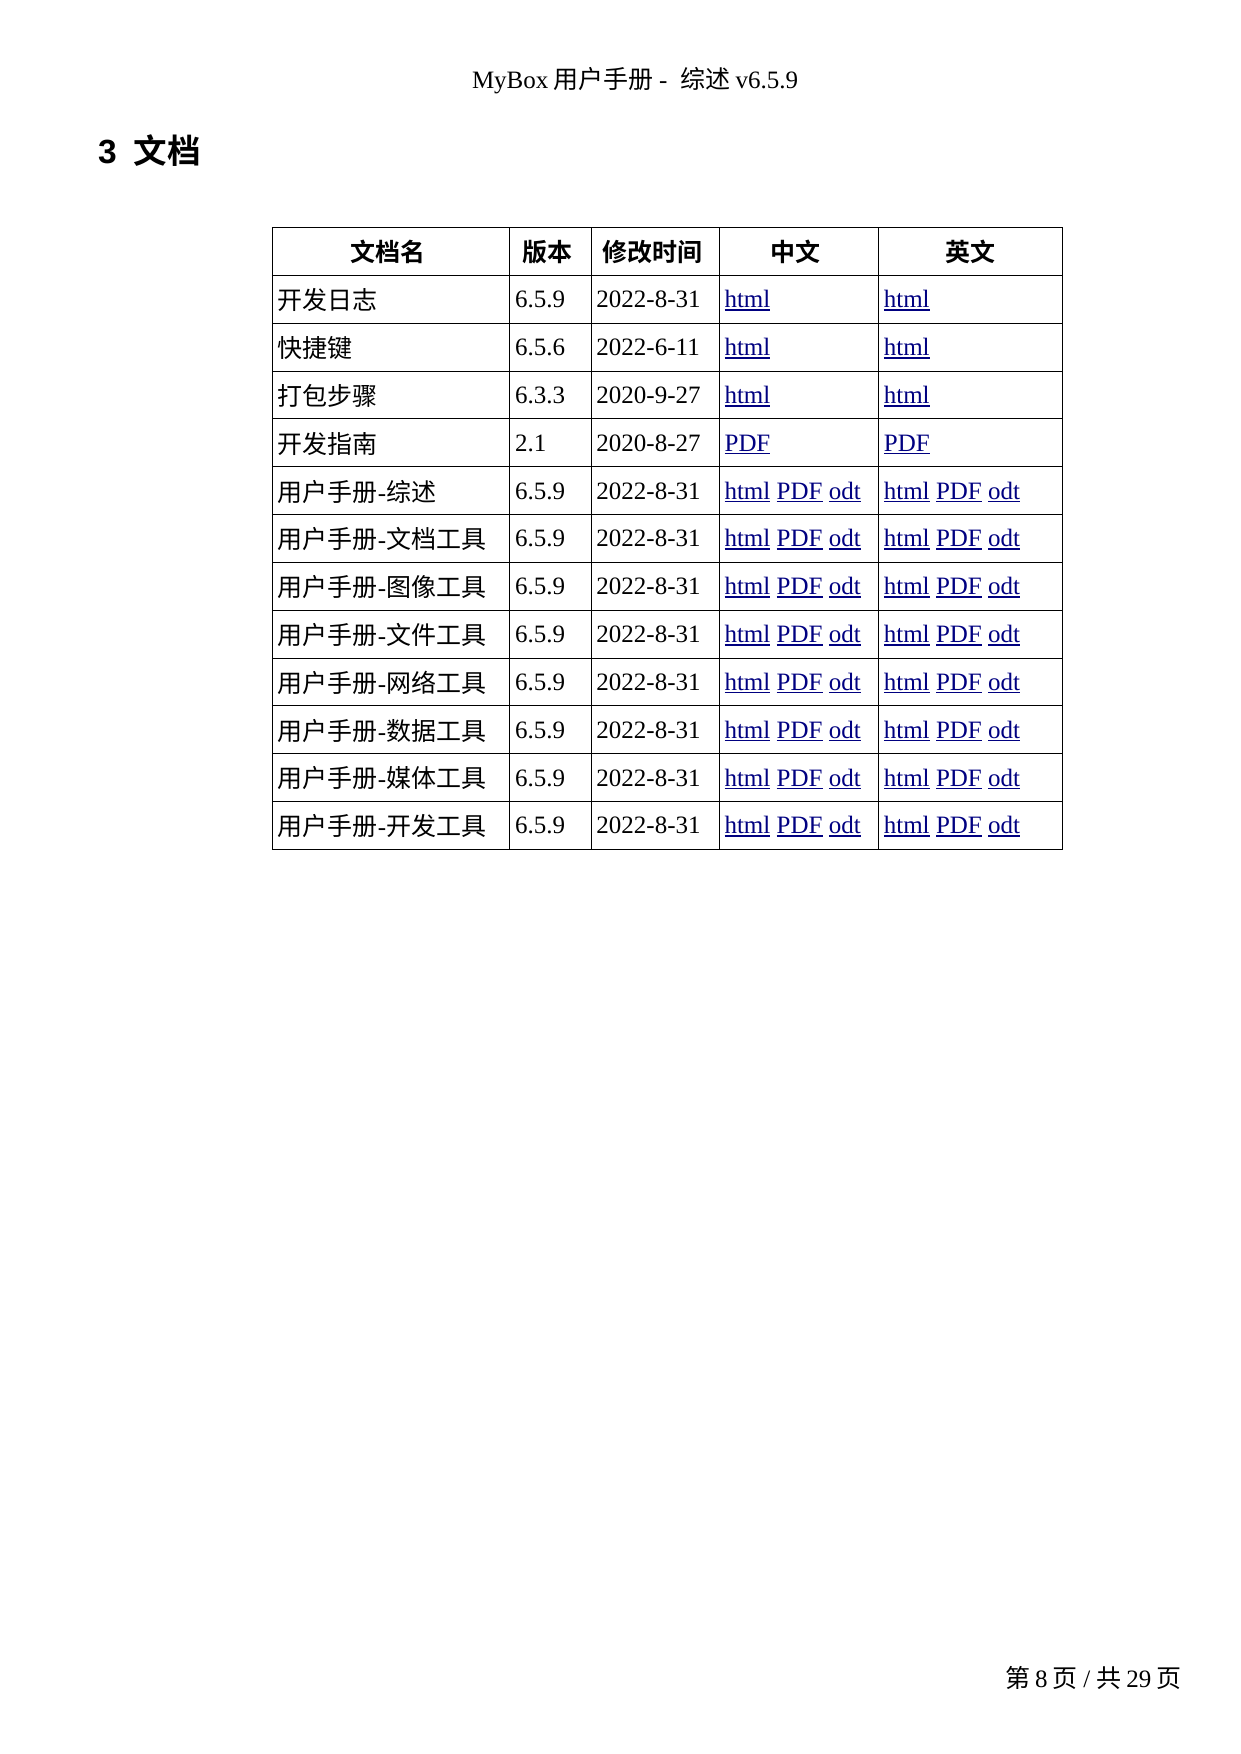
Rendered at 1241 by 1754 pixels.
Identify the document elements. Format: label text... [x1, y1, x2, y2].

table_cell 6.5.9 [510, 276, 591, 323]
table_cell html PDF odt [720, 611, 878, 657]
table_cell html [879, 276, 1062, 323]
table_cell html PDF odt [720, 802, 878, 849]
table_cell 2022-8-31 [592, 611, 719, 657]
table_cell html PDF odt [879, 754, 1062, 801]
table_cell PDF [879, 419, 1062, 466]
table_header 修改时间 [592, 228, 719, 275]
table_cell 2022-8-31 [592, 515, 719, 562]
table_cell html PDF odt [879, 611, 1062, 657]
table_cell 2022-8-31 [592, 754, 719, 801]
table_cell 2022-8-31 [592, 563, 719, 609]
table_cell html PDF odt [879, 563, 1062, 609]
table_header 文档名 [273, 228, 509, 275]
table_cell 用户手册-媒体工具 [273, 754, 509, 801]
table_cell html PDF odt [720, 515, 878, 562]
table_cell PDF [720, 419, 878, 466]
table_cell 6.5.9 [510, 659, 591, 705]
table_cell 6.5.9 [510, 706, 591, 753]
table_cell html [879, 372, 1062, 418]
table_cell 2020-8-27 [592, 419, 719, 466]
table_cell 2.1 [510, 419, 591, 466]
table_cell html PDF odt [720, 659, 878, 705]
table_cell 打包步骤 [273, 372, 509, 418]
table_header 版本 [510, 228, 591, 275]
table_cell html PDF odt [720, 563, 878, 609]
table_cell html PDF odt [879, 515, 1062, 562]
table_cell html [720, 372, 878, 418]
table_cell html PDF odt [879, 467, 1062, 514]
table_cell html PDF odt [720, 754, 878, 801]
subtitle 文档 [88, 125, 1181, 173]
table_cell 6.3.3 [510, 372, 591, 418]
table_cell 6.5.9 [510, 802, 591, 849]
table_cell html PDF odt [720, 467, 878, 514]
table_cell 开发指南 [273, 419, 509, 466]
table_cell 用户手册-文档工具 [273, 515, 509, 562]
table_cell 2022-8-31 [592, 659, 719, 705]
table_cell html [720, 324, 878, 371]
table_cell html [720, 276, 878, 323]
table_cell 6.5.9 [510, 754, 591, 801]
table_cell html PDF odt [879, 659, 1062, 705]
table_header 中文 [720, 228, 878, 275]
table_cell html PDF odt [879, 802, 1062, 849]
table_cell 2022-8-31 [592, 706, 719, 753]
table_cell 2022-6-11 [592, 324, 719, 371]
table_cell html PDF odt [879, 706, 1062, 753]
table_cell 用户手册-综述 [273, 467, 509, 514]
table_header 英文 [879, 228, 1062, 275]
table_cell 开发日志 [273, 276, 509, 323]
table_cell 2022-8-31 [592, 467, 719, 514]
table_cell 用户手册-文件工具 [273, 611, 509, 657]
table_cell html [879, 324, 1062, 371]
table_cell 用户手册-数据工具 [273, 706, 509, 753]
table_cell 6.5.6 [510, 324, 591, 371]
table_cell 2020-9-27 [592, 372, 719, 418]
table_cell 6.5.9 [510, 467, 591, 514]
table_cell 用户手册-网络工具 [273, 659, 509, 705]
table_cell html PDF odt [720, 706, 878, 753]
table_cell 6.5.9 [510, 611, 591, 657]
table_cell 6.5.9 [510, 515, 591, 562]
table_cell 用户手册-开发工具 [273, 802, 509, 849]
table_cell 2022-8-31 [592, 802, 719, 849]
table_cell 2022-8-31 [592, 276, 719, 323]
table_cell 用户手册-图像工具 [273, 563, 509, 609]
table_cell 快捷键 [273, 324, 509, 371]
table_cell 6.5.9 [510, 563, 591, 609]
